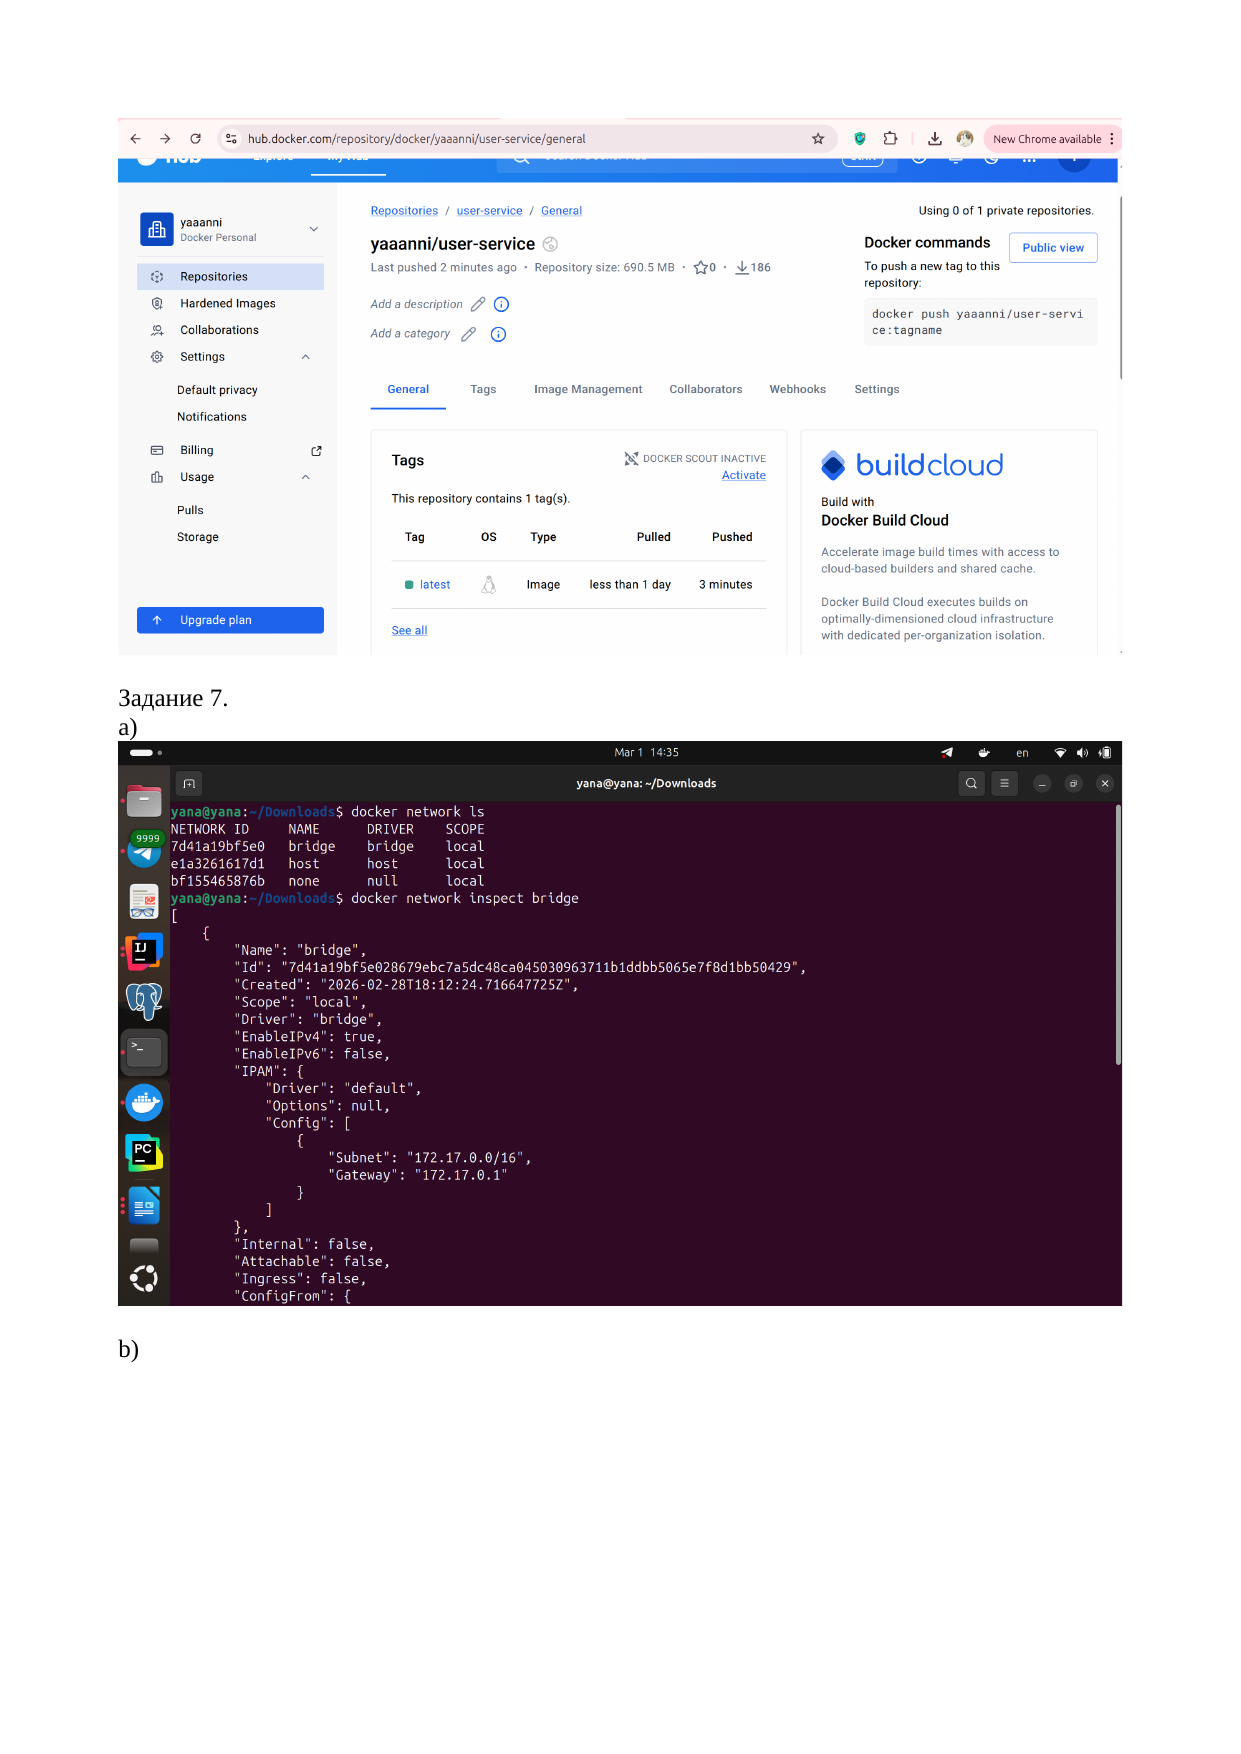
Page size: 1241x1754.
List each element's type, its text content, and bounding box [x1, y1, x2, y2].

text b) [118, 1334, 1122, 1363]
picture [118, 741, 1123, 1306]
text Задание 7. [118, 683, 1122, 712]
picture [118, 118, 1123, 655]
text а) [118, 712, 1122, 741]
